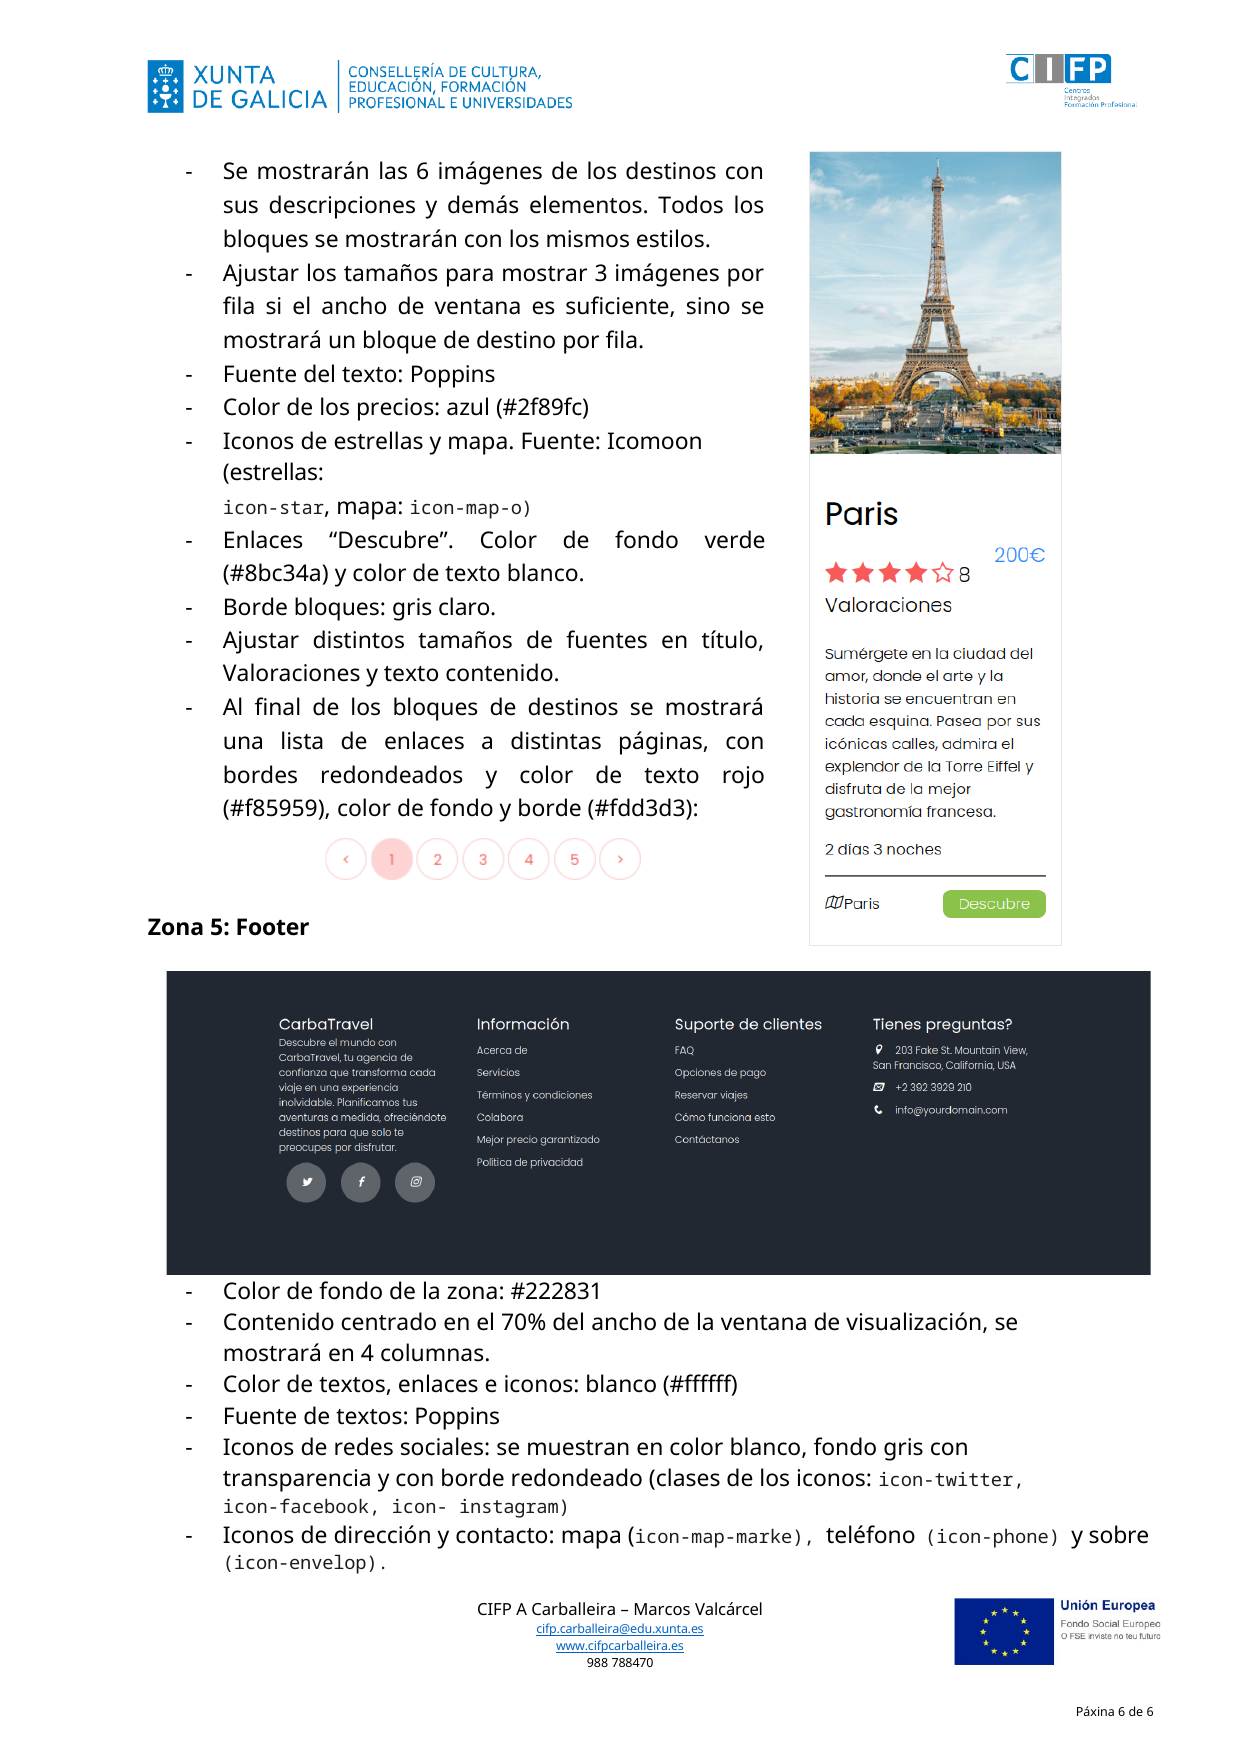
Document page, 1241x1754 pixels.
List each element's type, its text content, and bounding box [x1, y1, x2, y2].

list [1066, 425, 1184, 488]
list Fuente del texto: Poppins [185, 358, 807, 389]
list Contenido centrado en el 70% del ancho de la ventana de visualización, se mostrará en 4 columnas. [185, 1306, 1071, 1368]
list Color de fondo de la zona: #222831 [185, 1003, 1184, 1306]
picture [147, 60, 572, 113]
list Color de textos, enlaces e iconos: blanco (#ffffff) [185, 1368, 1184, 1400]
text icon-star, mapa: icon-map-o) [223, 490, 807, 521]
list Iconos de dirección y contacto: mapa (icon-map-marke), teléfono (icon-phone) y sobre [185, 1519, 1184, 1549]
text 988 788470 [483, 1654, 757, 1672]
list Borde bloques: gris claro. [185, 590, 807, 622]
text cifp.carballeira@edu.xunta.es www.cifpcarballeira.es [483, 1620, 757, 1654]
subtitle Zona 5: Footer [148, 911, 807, 942]
list Iconos de redes sociales: se muestran en color blanco, fondo gris con transparencia y con borde redondeado (clases de los iconos: icon-twitter, icon-facebook, icon- instagram) [185, 1431, 1082, 1519]
list Ajustar distintos tamaños de fuentes en título, Valoraciones y texto contenido. [185, 624, 765, 689]
list Iconos de estrellas y mapa. Fuente: Icomoon (estrellas: [185, 425, 807, 488]
picture [954, 1598, 1161, 1665]
text CIFP A Carballeira – Marcos Valcárcel [133, 1598, 954, 1620]
list Color de los precios: azul (#2f89fc) [185, 391, 807, 423]
picture [807, 148, 1066, 948]
text [1066, 490, 1184, 521]
picture [1006, 54, 1137, 107]
list Enlaces “Descubre”. Color de fondo verde (#8bc34a) y color de texto blanco. [185, 524, 765, 588]
subtitle [1066, 911, 1184, 942]
list Ajustar los tamaños para mostrar 3 imágenes por fila si el ancho de ventana es suficiente, sino se mostrará un bloque de destino por fila. [185, 257, 765, 355]
list [1066, 590, 1184, 622]
list [1066, 358, 1184, 389]
list Al final de los bloques de destinos se mostrará una lista de enlaces a distintas páginas, con bordes redondeados y color de texto rojo (#f85959), color de fondo y borde (#fdd3d3): [185, 691, 765, 823]
text (icon-envelop). [223, 1549, 1184, 1575]
list [1066, 391, 1184, 423]
picture [325, 837, 641, 880]
list Se mostrarán las 6 imágenes de los destinos con sus descripciones y demás elementos. Todos los bloques se mostrarán con los mismos estilos. [185, 155, 765, 254]
list Fuente de textos: Poppins [185, 1400, 1184, 1431]
picture [166, 971, 1151, 1275]
